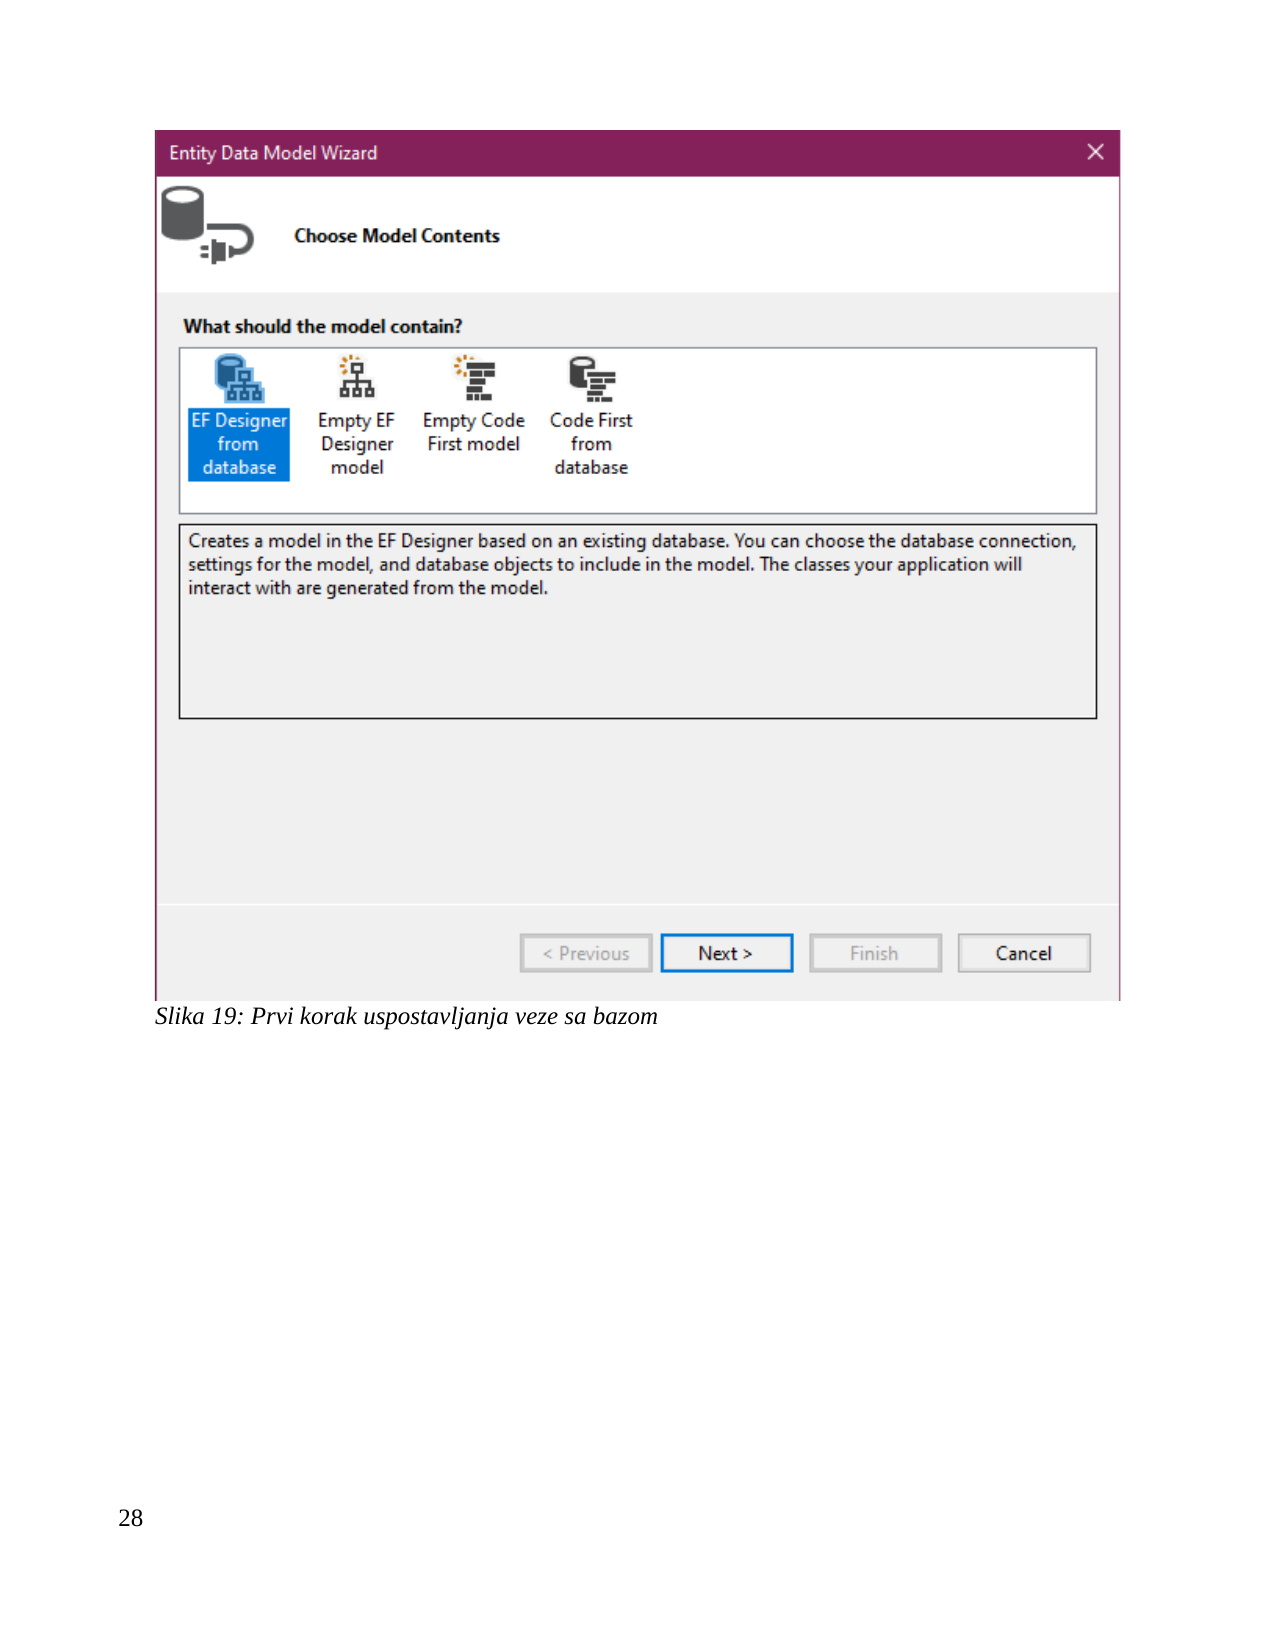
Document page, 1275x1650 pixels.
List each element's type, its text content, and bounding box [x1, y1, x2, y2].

text Slika 19: Prvi korak uspostavljanja veze sa bazom [155, 1001, 1120, 1030]
picture [154, 130, 1121, 1001]
